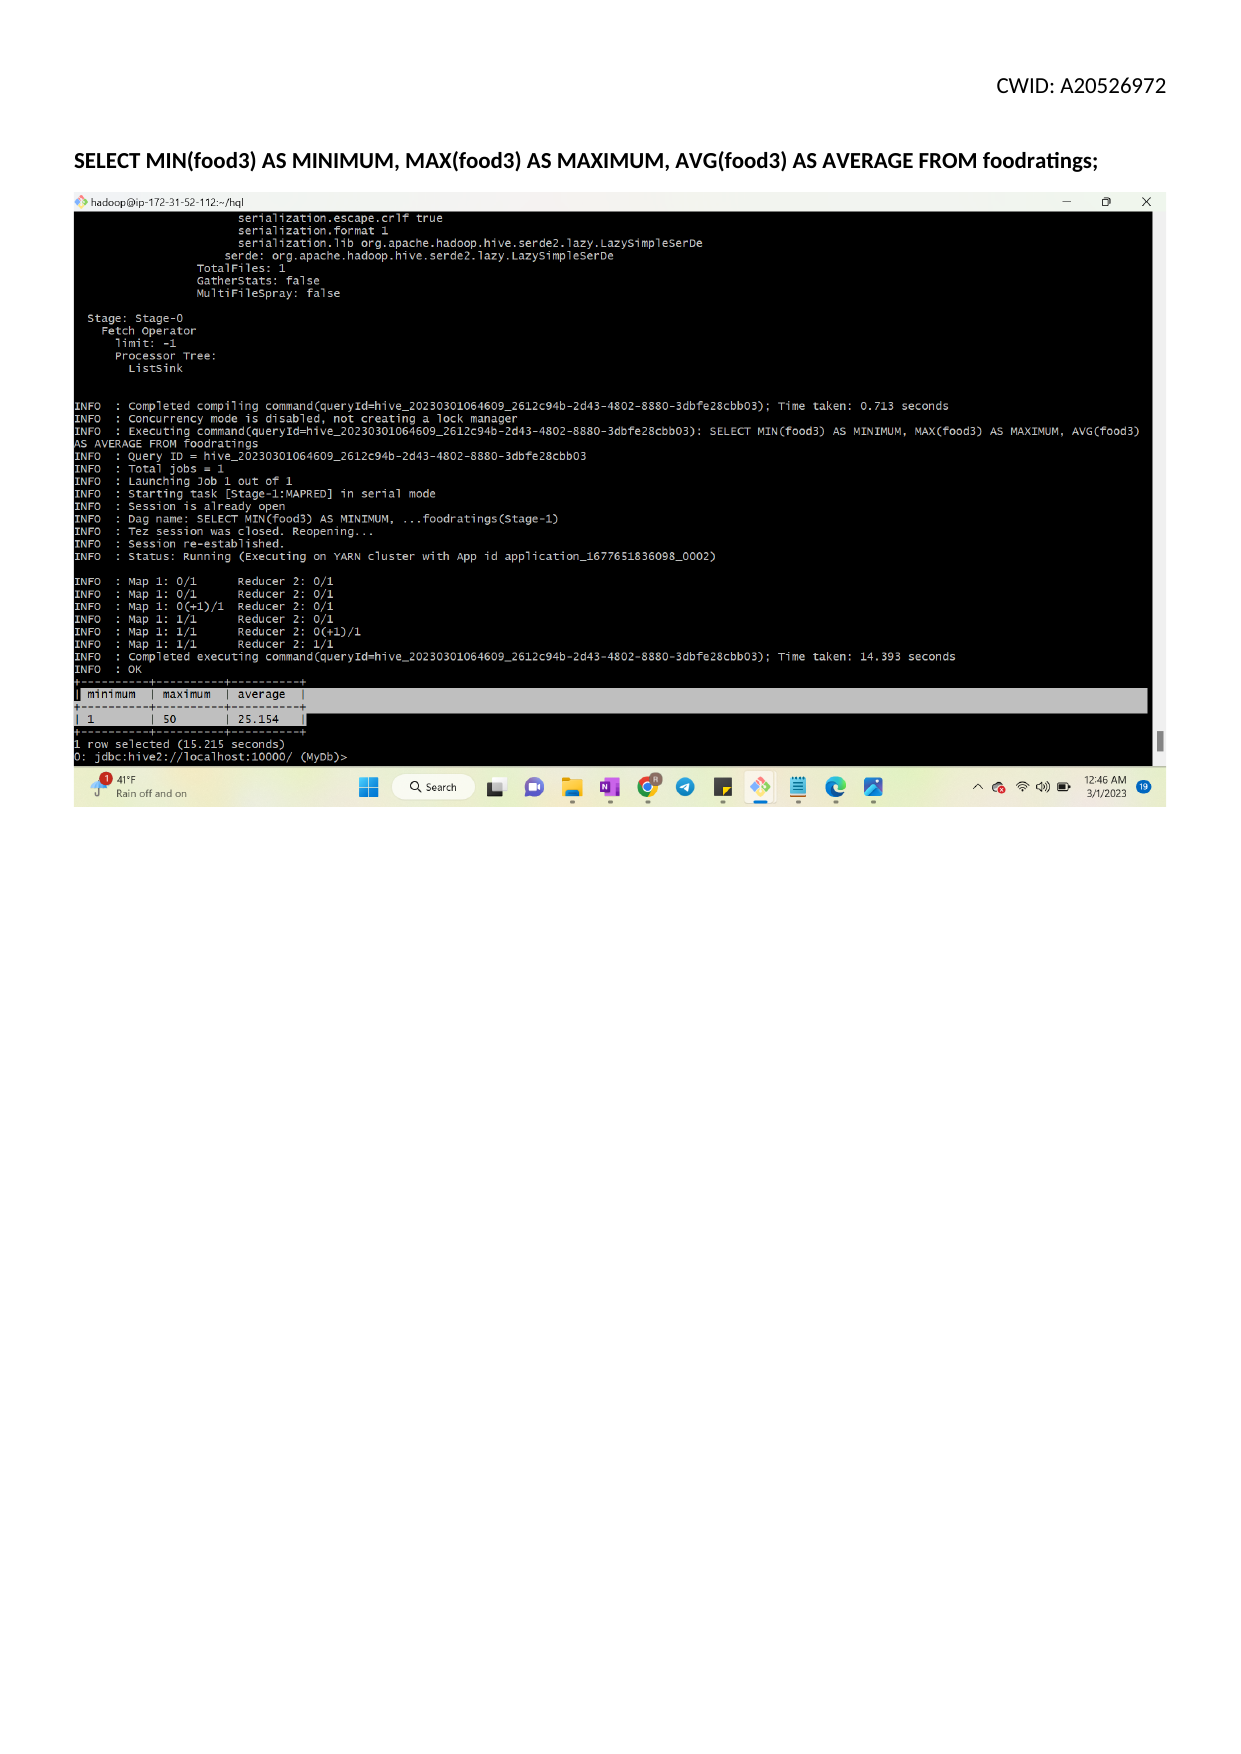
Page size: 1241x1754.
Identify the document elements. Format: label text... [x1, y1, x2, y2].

text SELECT MIN(food3) AS MINIMUM, MAX(food3) AS MAXIMUM, AVG(food3) AS AVERAGE FROM foodratings; [74, 146, 1166, 174]
picture [73, 192, 1167, 807]
